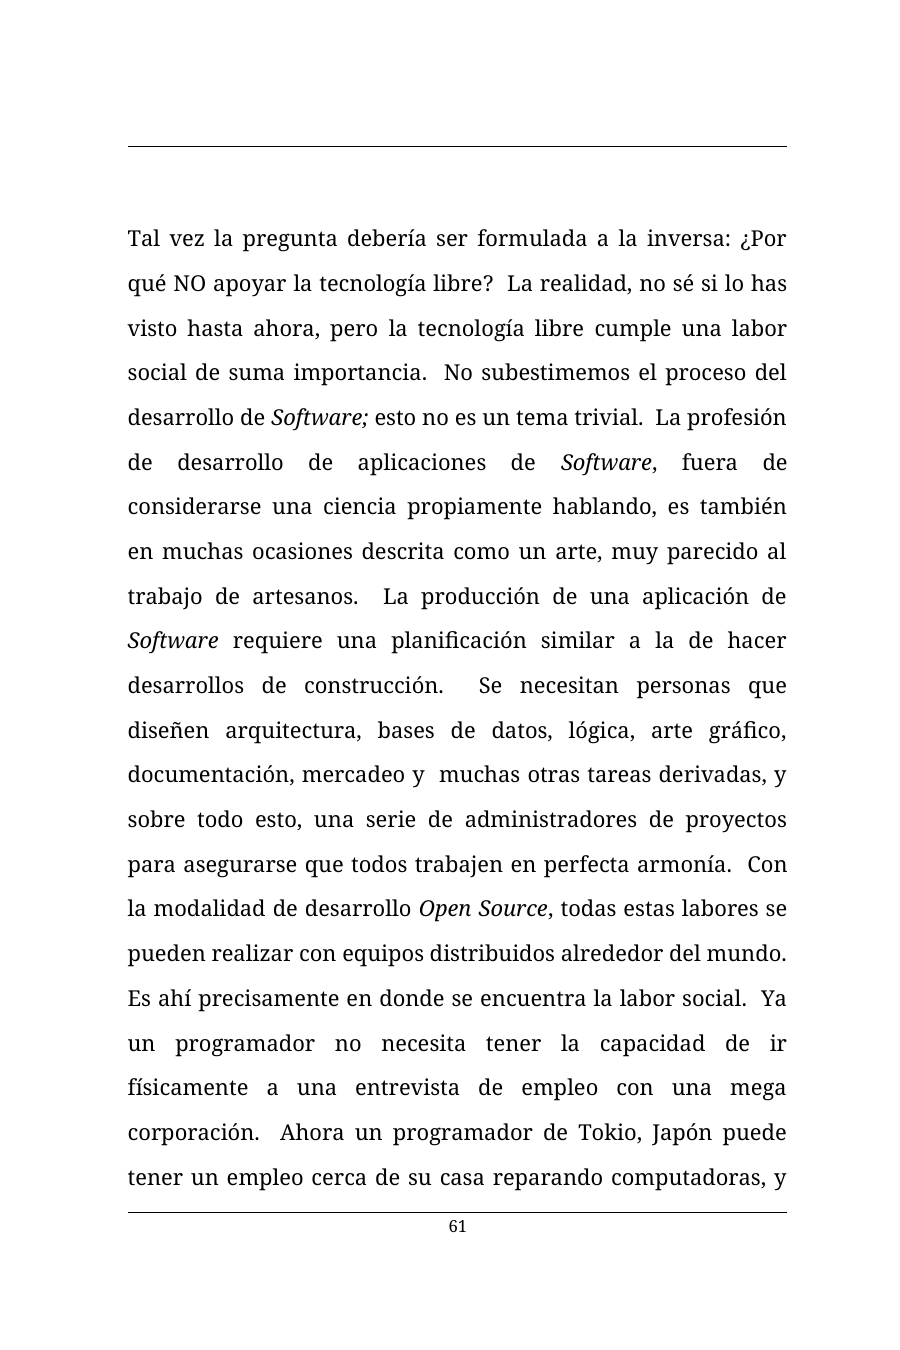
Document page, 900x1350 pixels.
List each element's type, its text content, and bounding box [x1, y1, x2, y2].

text Tal vez la pregunta debería ser formulada a la inversa: ¿Por qué NO apoyar la tecnología libre? La realidad, no sé si lo has visto hasta ahora, pero la tecnología libre cumple una labor social de suma importancia. No subestimemos el proceso del desarrollo de Software; esto no es un tema trivial. La profesión de desarrollo de aplicaciones de Software, fuera de considerarse una ciencia propiamente hablando, es también en muchas ocasiones descrita como un arte, muy parecido al trabajo de artesanos. La producción de una aplicación de Software requiere una planificación similar a la de hacer desarrollos de construcción. Se necesitan personas que diseñen arquitectura, bases de datos, lógica, arte gráfico, documentación, mercadeo y muchas otras tareas derivadas, y sobre todo esto, una serie de administradores de proyectos para asegurarse que todos trabajen en perfecta armonía. Con la modalidad de desarrollo Open Source, todas estas labores se pueden realizar con equipos distribuidos alrededor del mundo. Es ahí precisamente en donde se encuentra la labor social. Ya un programador no necesita tener la capacidad de ir físicamente a una entrevista de empleo con una mega corporación. Ahora un programador de Tokio, Japón puede tener un empleo cerca de su casa reparando computadoras, y [127, 223, 787, 1191]
